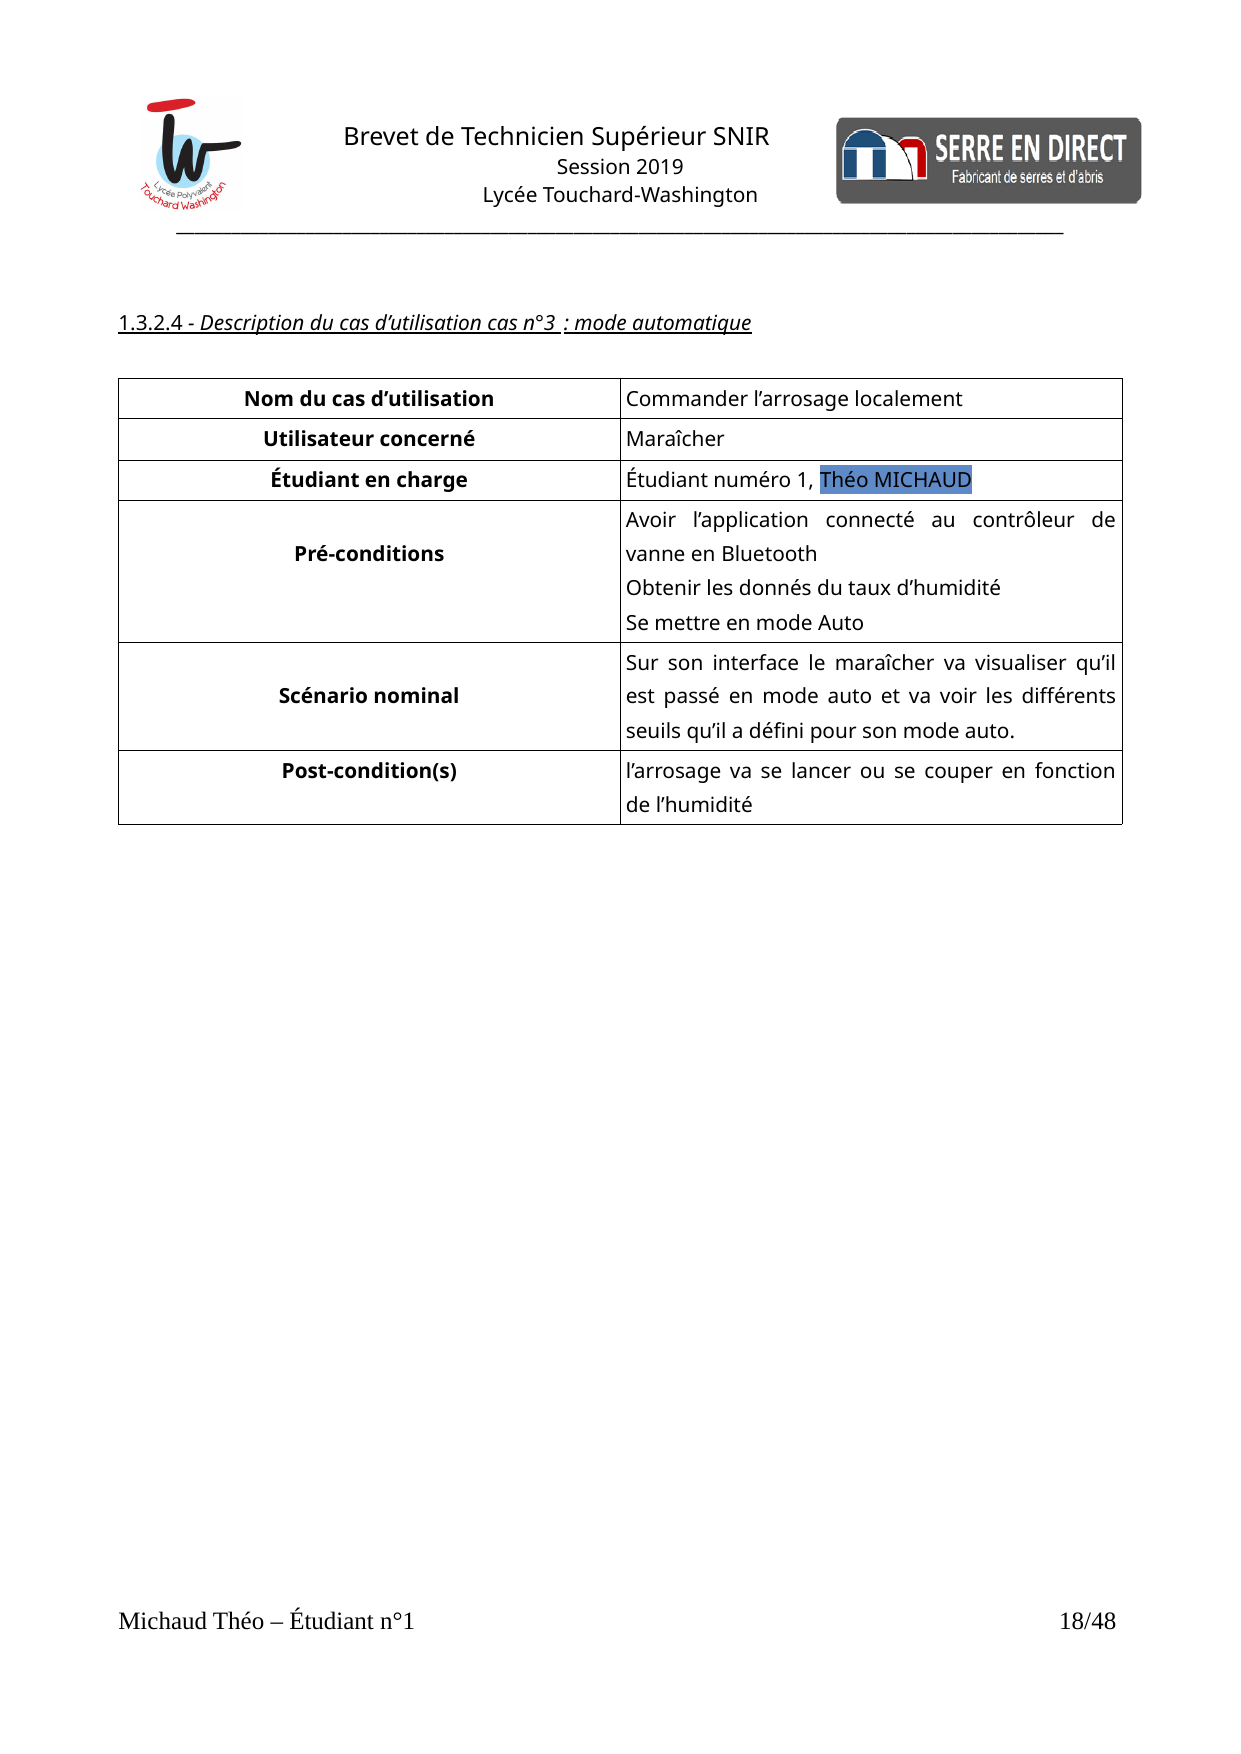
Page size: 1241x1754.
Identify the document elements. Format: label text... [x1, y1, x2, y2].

table_cell Scénario nominal [119, 643, 620, 750]
subtitle 1.3.2.4 - Description du cas d’utilisation cas n°3 : mode automatique [118, 308, 1122, 337]
picture [831, 115, 1145, 208]
table_cell Post-condition(s) [119, 751, 620, 824]
table_header Commander l’arrosage localement [621, 379, 1122, 418]
table_cell Pré-conditions [119, 501, 620, 642]
table_cell Maraîcher [621, 419, 1122, 459]
table_cell Étudiant en charge [119, 461, 620, 499]
table_cell Utilisateur concerné [119, 419, 620, 459]
table_cell Sur son interface le maraîcher va visualiser qu’il est passé en mode auto et va voir les différents seuils qu’il a défini pour son mode auto. [621, 643, 1122, 750]
table_cell Avoir l’application connecté au contrôleur de vanne en Bluetooth Obtenir les donnés du taux d’humidité Se mettre en mode Auto [621, 501, 1122, 642]
table_cell l’arrosage va se lancer ou se couper en fonction de l’humidité [621, 751, 1122, 824]
table_header Nom du cas d’utilisation [119, 379, 620, 418]
table_cell Étudiant numéro 1, Théo MICHAUD [621, 461, 1122, 499]
picture [138, 95, 243, 212]
